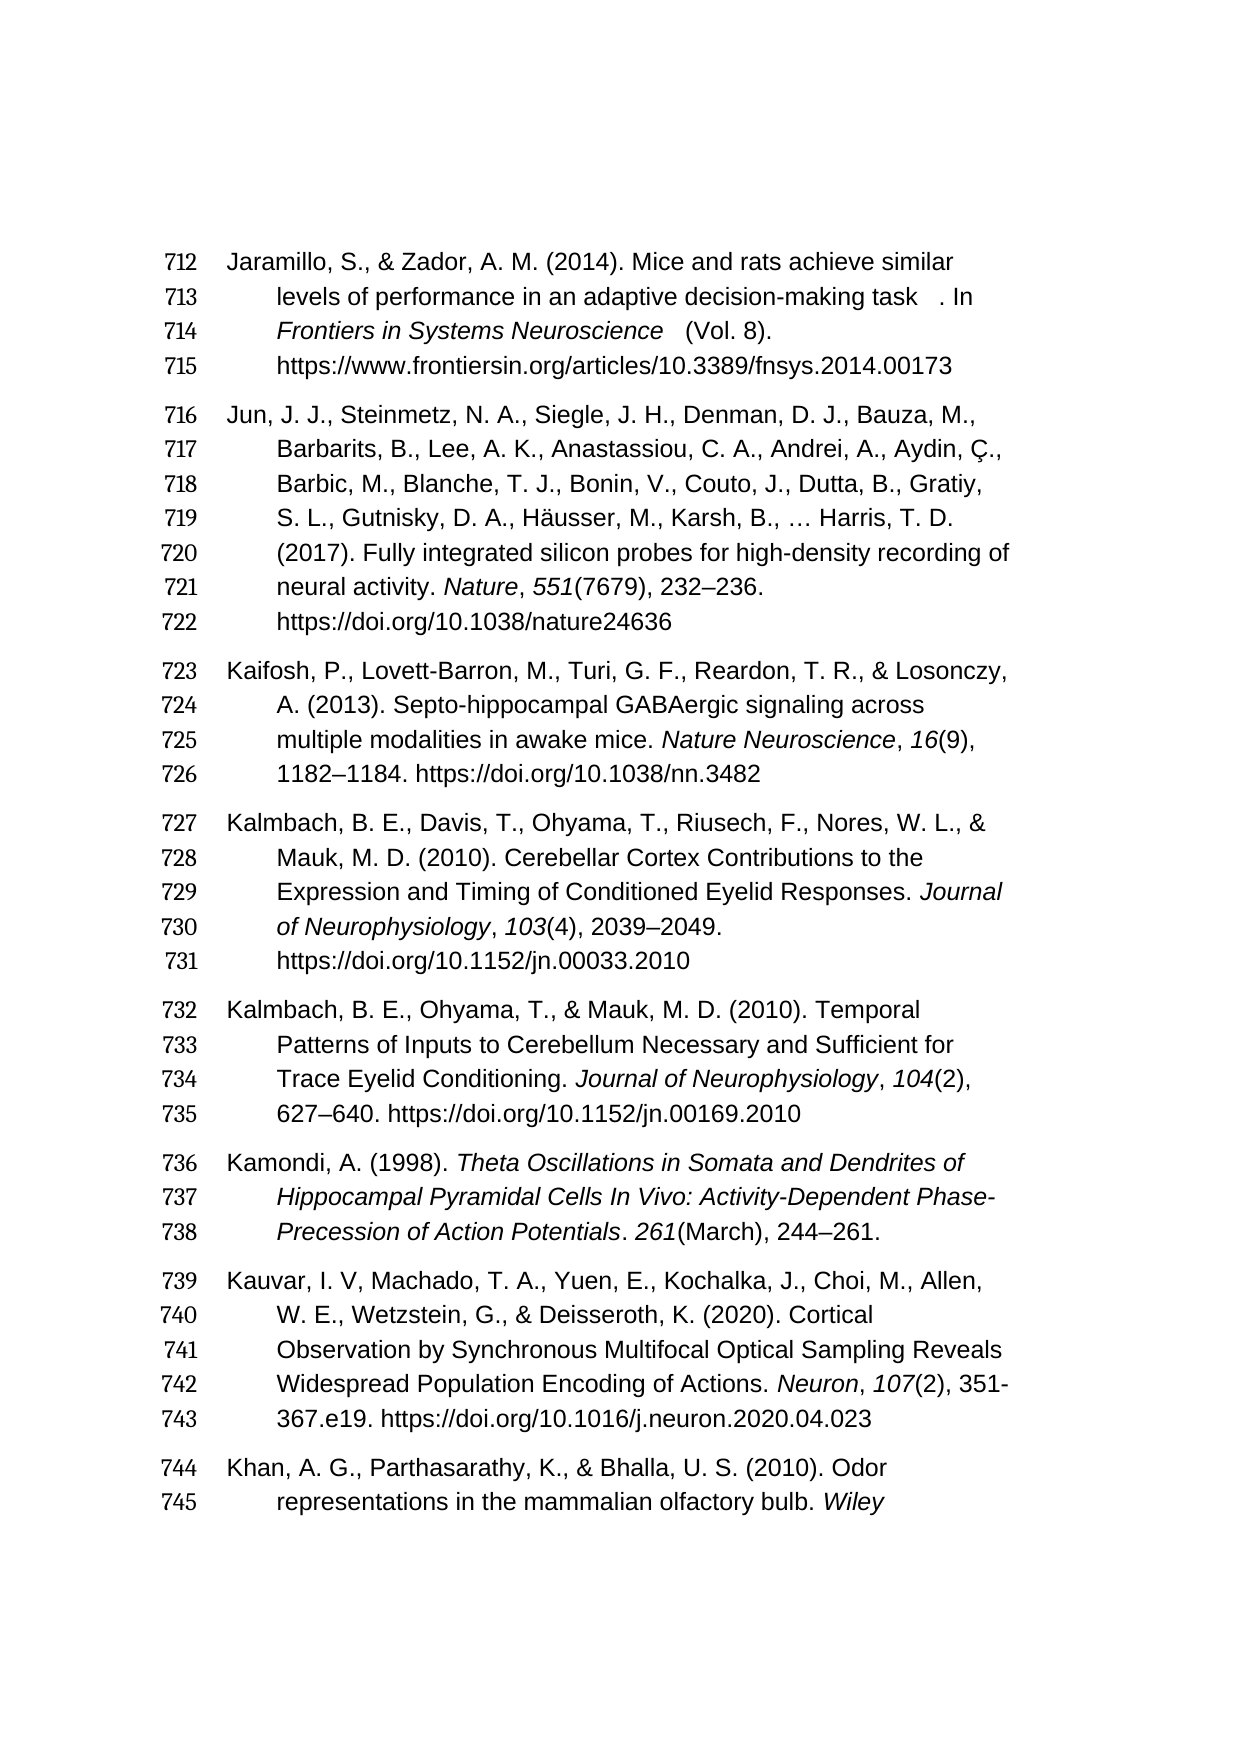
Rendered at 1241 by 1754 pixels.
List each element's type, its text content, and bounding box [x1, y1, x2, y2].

text Khan, A. G., Parthasarathy, K., & Bhalla, U. S. (2010). Odor representations in the mammalian olfactory bulb. Wiley [226, 1453, 1014, 1516]
text Kaifosh, P., Lovett-Barron, M., Turi, G. F., Reardon, T. R., & Losonczy, A. (2013). Septo-hippocampal GABAergic signaling across multiple modalities in awake mice. Nature Neuroscience, 16(9), 1182–1184. https://doi.org/10.1038/nn.3482 [226, 656, 1014, 788]
text Kauvar, I. V, Machado, T. A., Yuen, E., Kochalka, J., Choi, M., Allen, W. E., Wetzstein, G., & Deisseroth, K. (2020). Cortical Observation by Synchronous Multifocal Optical Sampling Reveals Widespread Population Encoding of Actions. Neuron, 107(2), 351-367.e19. https://doi.org/10.1016/j.neuron.2020.04.023 [226, 1266, 1014, 1432]
text Kalmbach, B. E., Davis, T., Ohyama, T., Riusech, F., Nores, W. L., & Mauk, M. D. (2010). Cerebellar Cortex Contributions to the Expression and Timing of Conditioned Eyelid Responses. Journal of Neurophysiology, 103(4), 2039–2049. https://doi.org/10.1152/jn.00033.2010 [226, 808, 1014, 975]
text Jun, J. J., Steinmetz, N. A., Siegle, J. H., Denman, D. J., Bauza, M., Barbarits, B., Lee, A. K., Anastassiou, C. A., Andrei, A., Aydin, Ç., Barbic, M., Blanche, T. J., Bonin, V., Couto, J., Dutta, B., Gratiy, S. L., Gutnisky, D. A., Häusser, M., Karsh, B., … Harris, T. D. (2017). Fully integrated silicon probes for high-density recording of neural activity. Nature, 551(7679), 232–236. https://doi.org/10.1038/nature24636 [226, 400, 1014, 635]
text Kalmbach, B. E., Ohyama, T., & Mauk, M. D. (2010). Temporal Patterns of Inputs to Cerebellum Necessary and Sufficient for Trace Eyelid Conditioning. Journal of Neurophysiology, 104(2), 627–640. https://doi.org/10.1152/jn.00169.2010 [226, 995, 1014, 1127]
text Kamondi, A. (1998). Theta Oscillations in Somata and Dendrites of Hippocampal Pyramidal Cells In Vivo: Activity-Dependent Phase-Precession of Action Potentials. 261(March), 244–261. [226, 1148, 1014, 1245]
text Jaramillo, S., & Zador, A. M. (2014). Mice and rats achieve similar levels of performance in an adaptive decision-making task . In Frontiers in Systems Neuroscience (Vol. 8). https://www.frontiersin.org/articles/10.3389/fnsys.2014.00173 [226, 247, 1014, 379]
